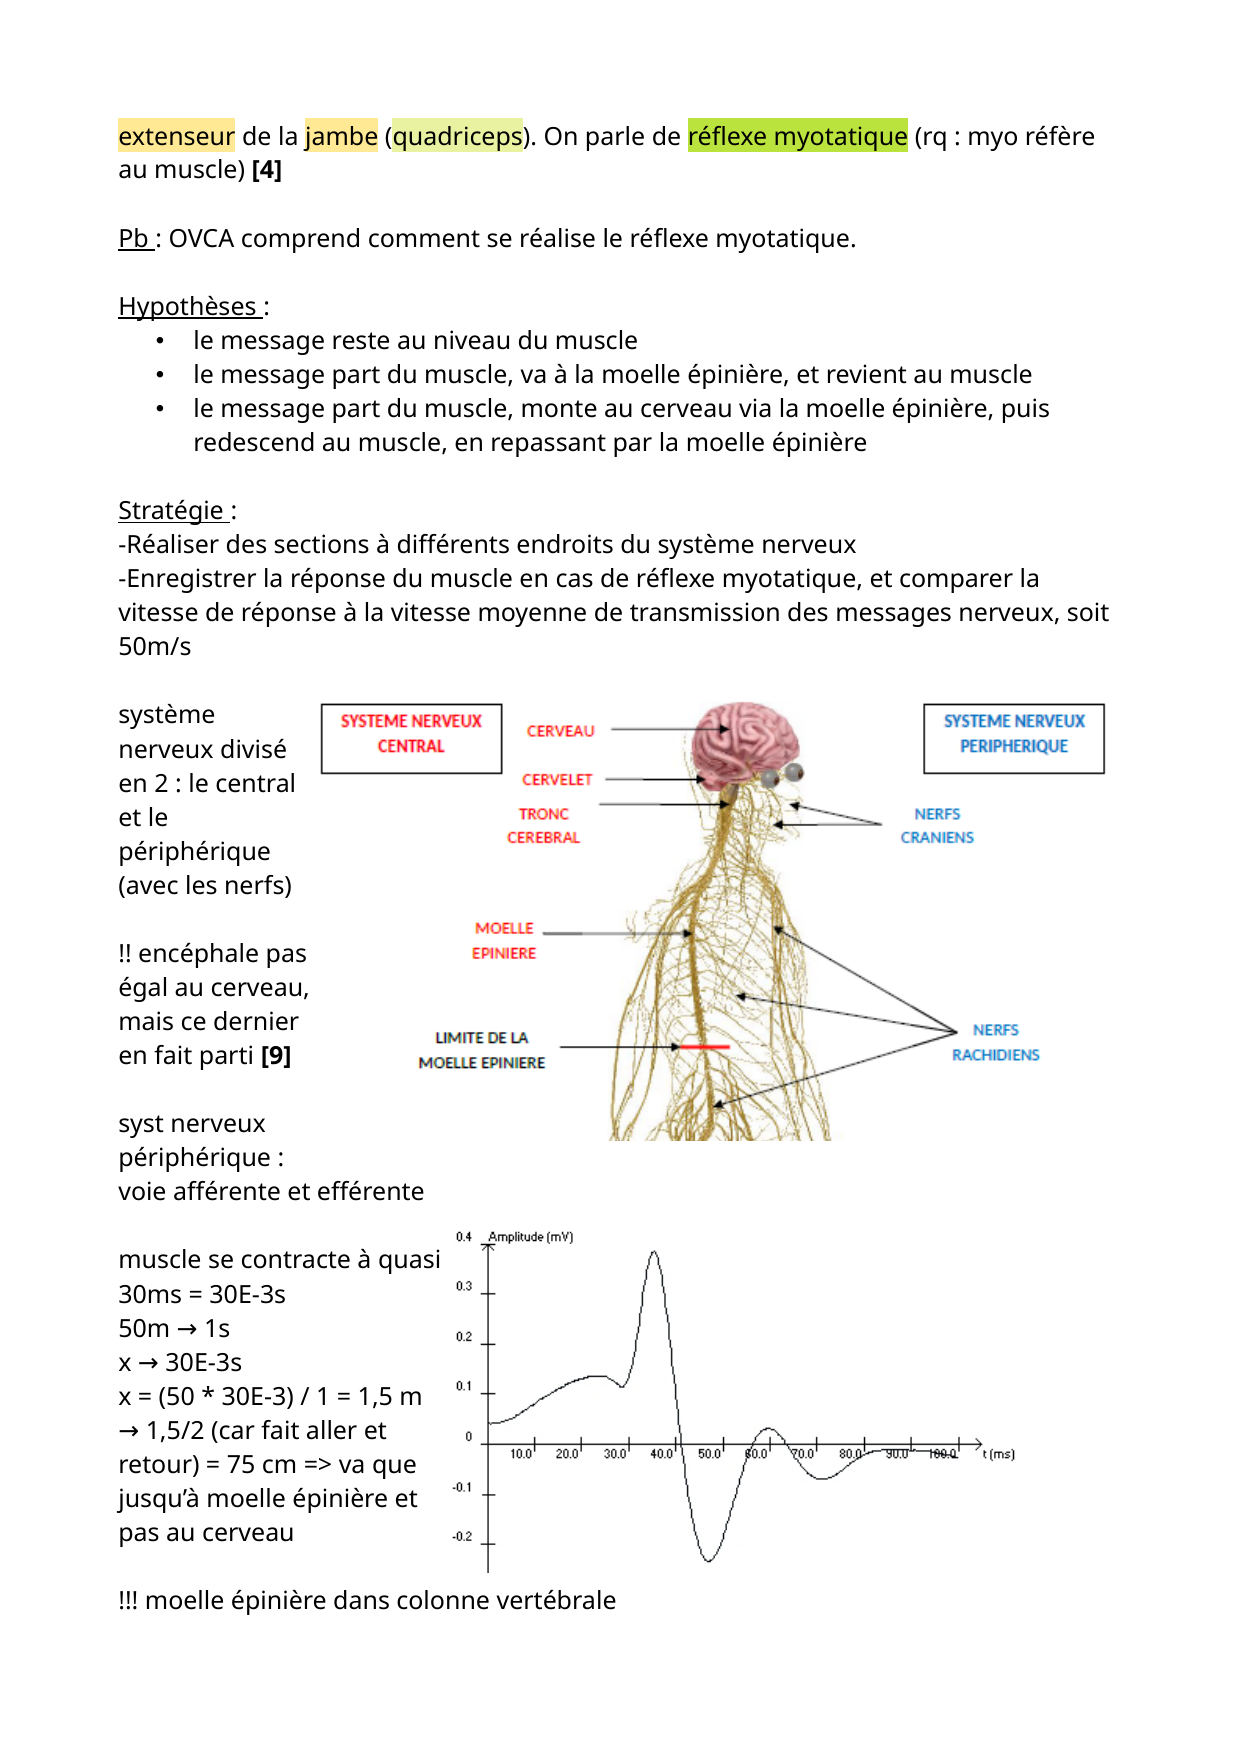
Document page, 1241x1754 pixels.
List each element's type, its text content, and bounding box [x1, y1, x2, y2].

text 50m → 1s [118, 1310, 449, 1344]
text système nerveux divisé en 2 : le central et le périphérique (avec les nerfs) [118, 697, 315, 902]
text -Enregistrer la réponse du muscle en cas de réflexe myotatique, et comparer la vitesse de réponse à la vitesse moyenne de transmission des messages nerveux, soit 50m/s [118, 561, 1122, 663]
text [1017, 1412, 1122, 1549]
text x → 30E-3s [118, 1344, 449, 1378]
text -Réaliser des sections à différents endroits du système nerveux [118, 527, 1122, 561]
list le message part du muscle, va à la moelle épinière, et revient au muscle [156, 357, 1122, 391]
picture [315, 693, 1113, 1141]
text !! encéphale pas égal au cerveau, mais ce dernier en fait parti [9] [118, 936, 315, 1072]
text syst nerveux périphérique : voie afférente et efférente [118, 1106, 1122, 1208]
text muscle se contracte à quasi 30ms = 30E-3s [118, 1242, 449, 1310]
text Pb : OVCA comprend comment se réalise le réflexe myotatique. [118, 220, 1122, 254]
picture [449, 1228, 1017, 1573]
text [1017, 1242, 1122, 1310]
text → 1,5/2 (car fait aller et retour) = 75 cm => va que jusqu’à moelle épinière et pas au cerveau [118, 1412, 449, 1549]
text Stratégie : [118, 493, 1122, 527]
text !!! moelle épinière dans colonne vertébrale [118, 1583, 1122, 1617]
text [1113, 697, 1122, 902]
text [1017, 1310, 1122, 1344]
text Hypothèses : [118, 288, 1122, 322]
list le message part du muscle, monte au cerveau via la moelle épinière, puis redescend au muscle, en repassant par la moelle épinière [156, 391, 1122, 459]
text x = (50 * 30E-3) / 1 = 1,5 m [118, 1378, 449, 1412]
text extenseur de la jambe (quadriceps). On parle de réflexe myotatique (rq : myo réfère au muscle) [4] [118, 118, 1122, 186]
text [1017, 1344, 1122, 1378]
text [1017, 1378, 1122, 1412]
list le message reste au niveau du muscle [156, 322, 1122, 357]
